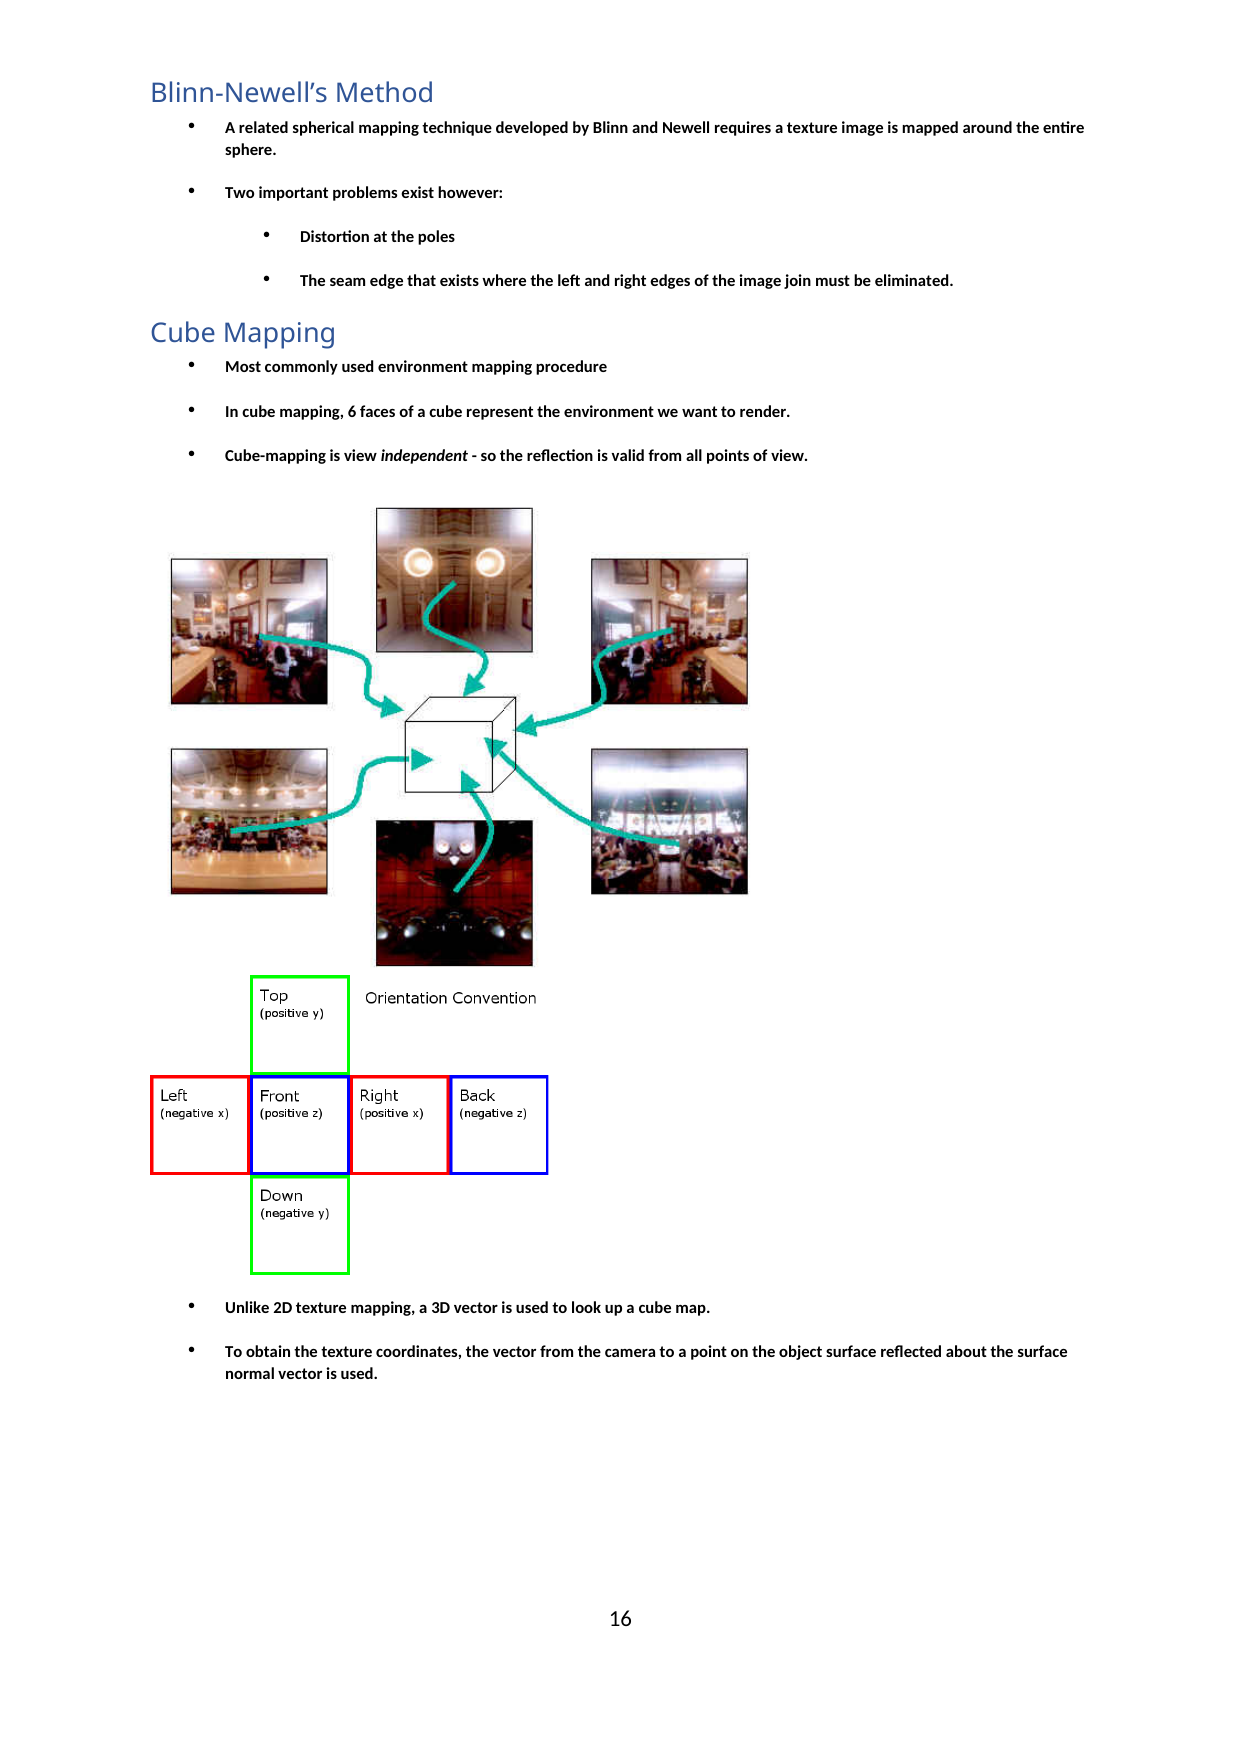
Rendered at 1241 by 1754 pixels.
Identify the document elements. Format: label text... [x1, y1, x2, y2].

list Distortion at the poles [262, 221, 1090, 247]
list Two important problems exist however: [187, 177, 1090, 203]
list Most commonly used environment mapping procedure [187, 352, 1090, 378]
list In cube mapping, 6 faces of a cube represent the environment we want to render. [187, 396, 1090, 422]
subtitle Cube Mapping [150, 313, 1090, 350]
list Cube-mapping is view independent - so the reflection is valid from all points of view. [187, 440, 1090, 466]
list To obtain the texture coordinates, the vector from the camera to a point on the object surface reflected about the surface normal vector is used. [187, 1336, 1090, 1384]
list A related spherical mapping technique developed by Blinn and Newell requires a texture image is mapped around the entire sphere. [187, 112, 1090, 159]
list The seam edge that exists where the left and right edges of the image join must be eliminated. [262, 265, 1090, 291]
list Unlike 2D texture mapping, a 3D vector is used to look up a cube map. [187, 1292, 1090, 1319]
subtitle Blinn-Newell’s Method [150, 74, 1090, 111]
